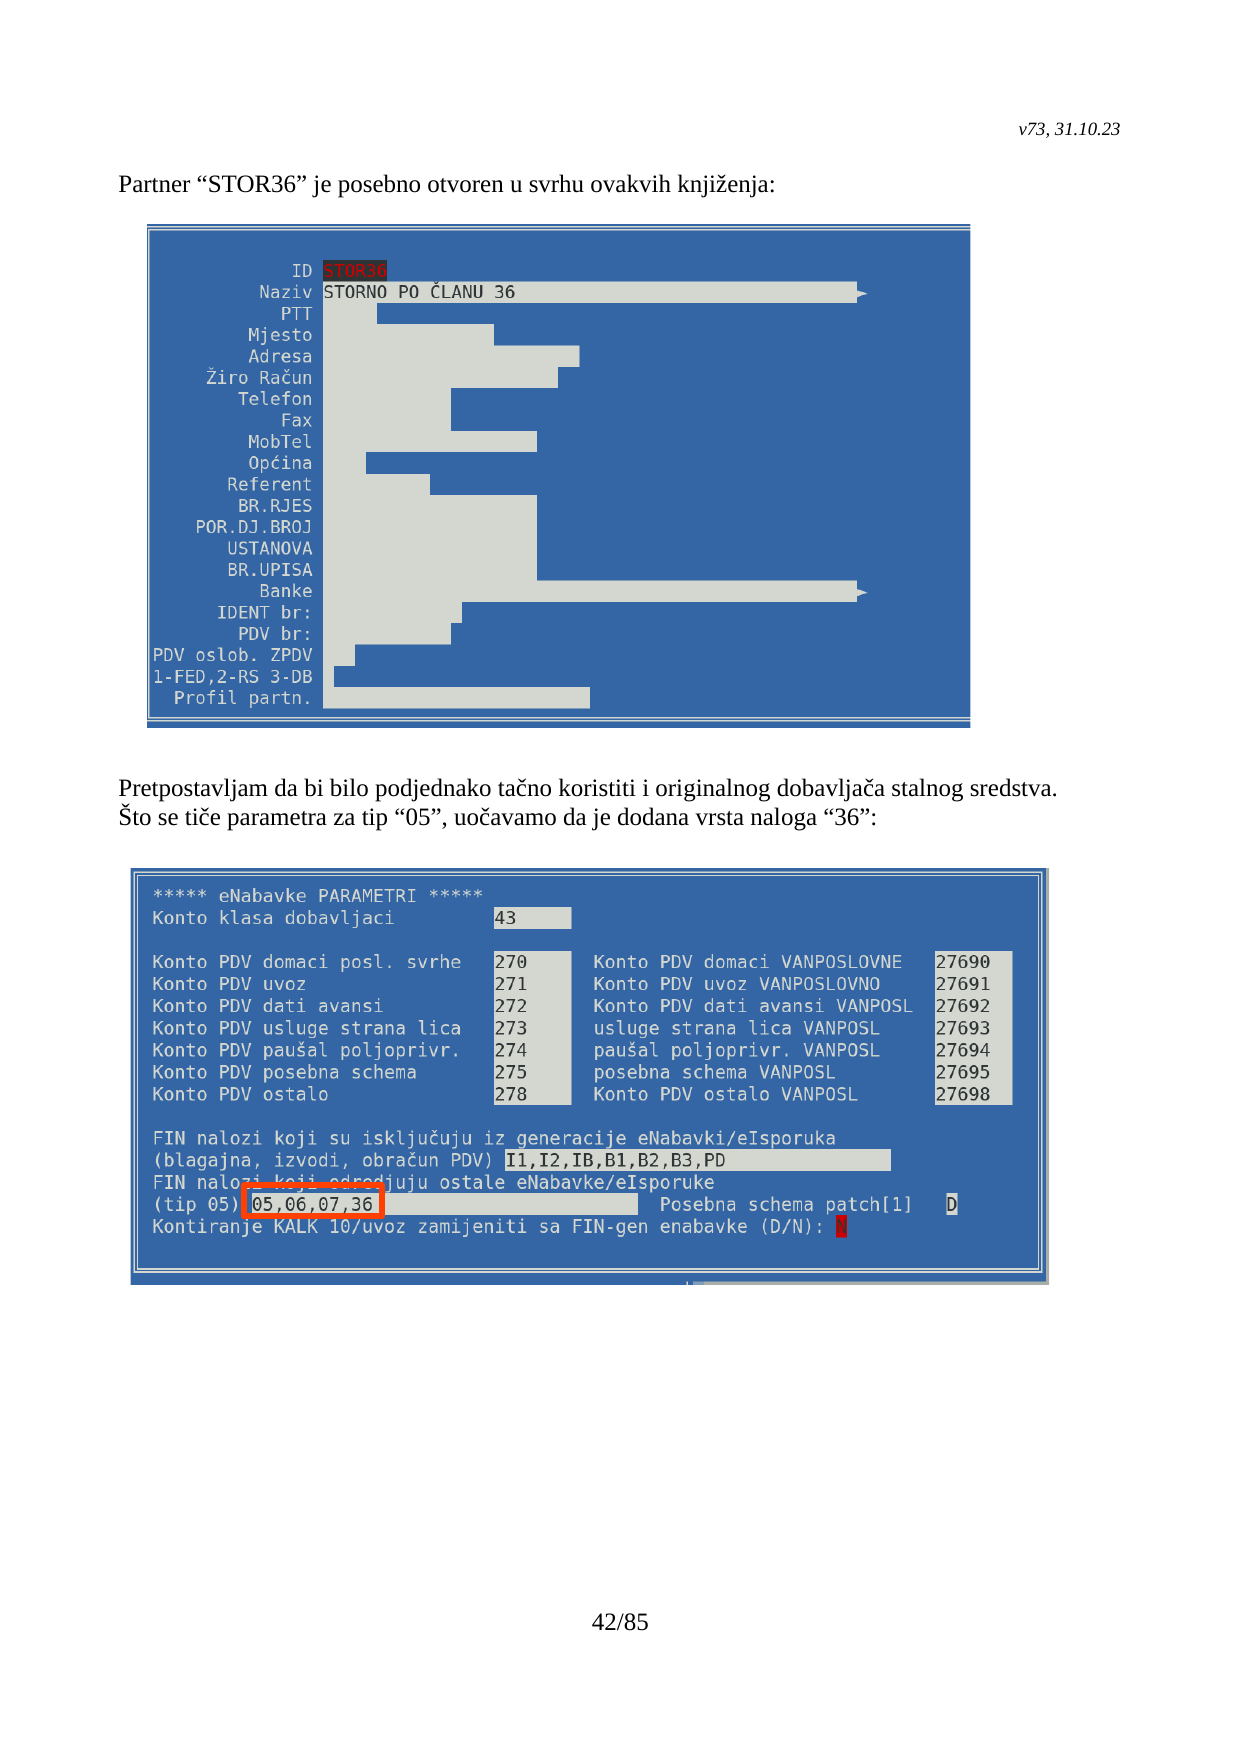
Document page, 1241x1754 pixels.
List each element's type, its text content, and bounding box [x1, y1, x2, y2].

text Pretpostavljam da bi bilo podjednako tačno koristiti i originalnog dobavljača stalnog sredstva. [118, 773, 1122, 802]
picture [130, 868, 1050, 1285]
text Partner “STOR36” je posebno otvoren u svrhu ovakvih knjiženja: [118, 169, 1122, 198]
text Što se tiče parametra za tip “05”, uočavamo da je dodana vrsta naloga “36”: [118, 802, 1122, 830]
picture [147, 224, 971, 728]
